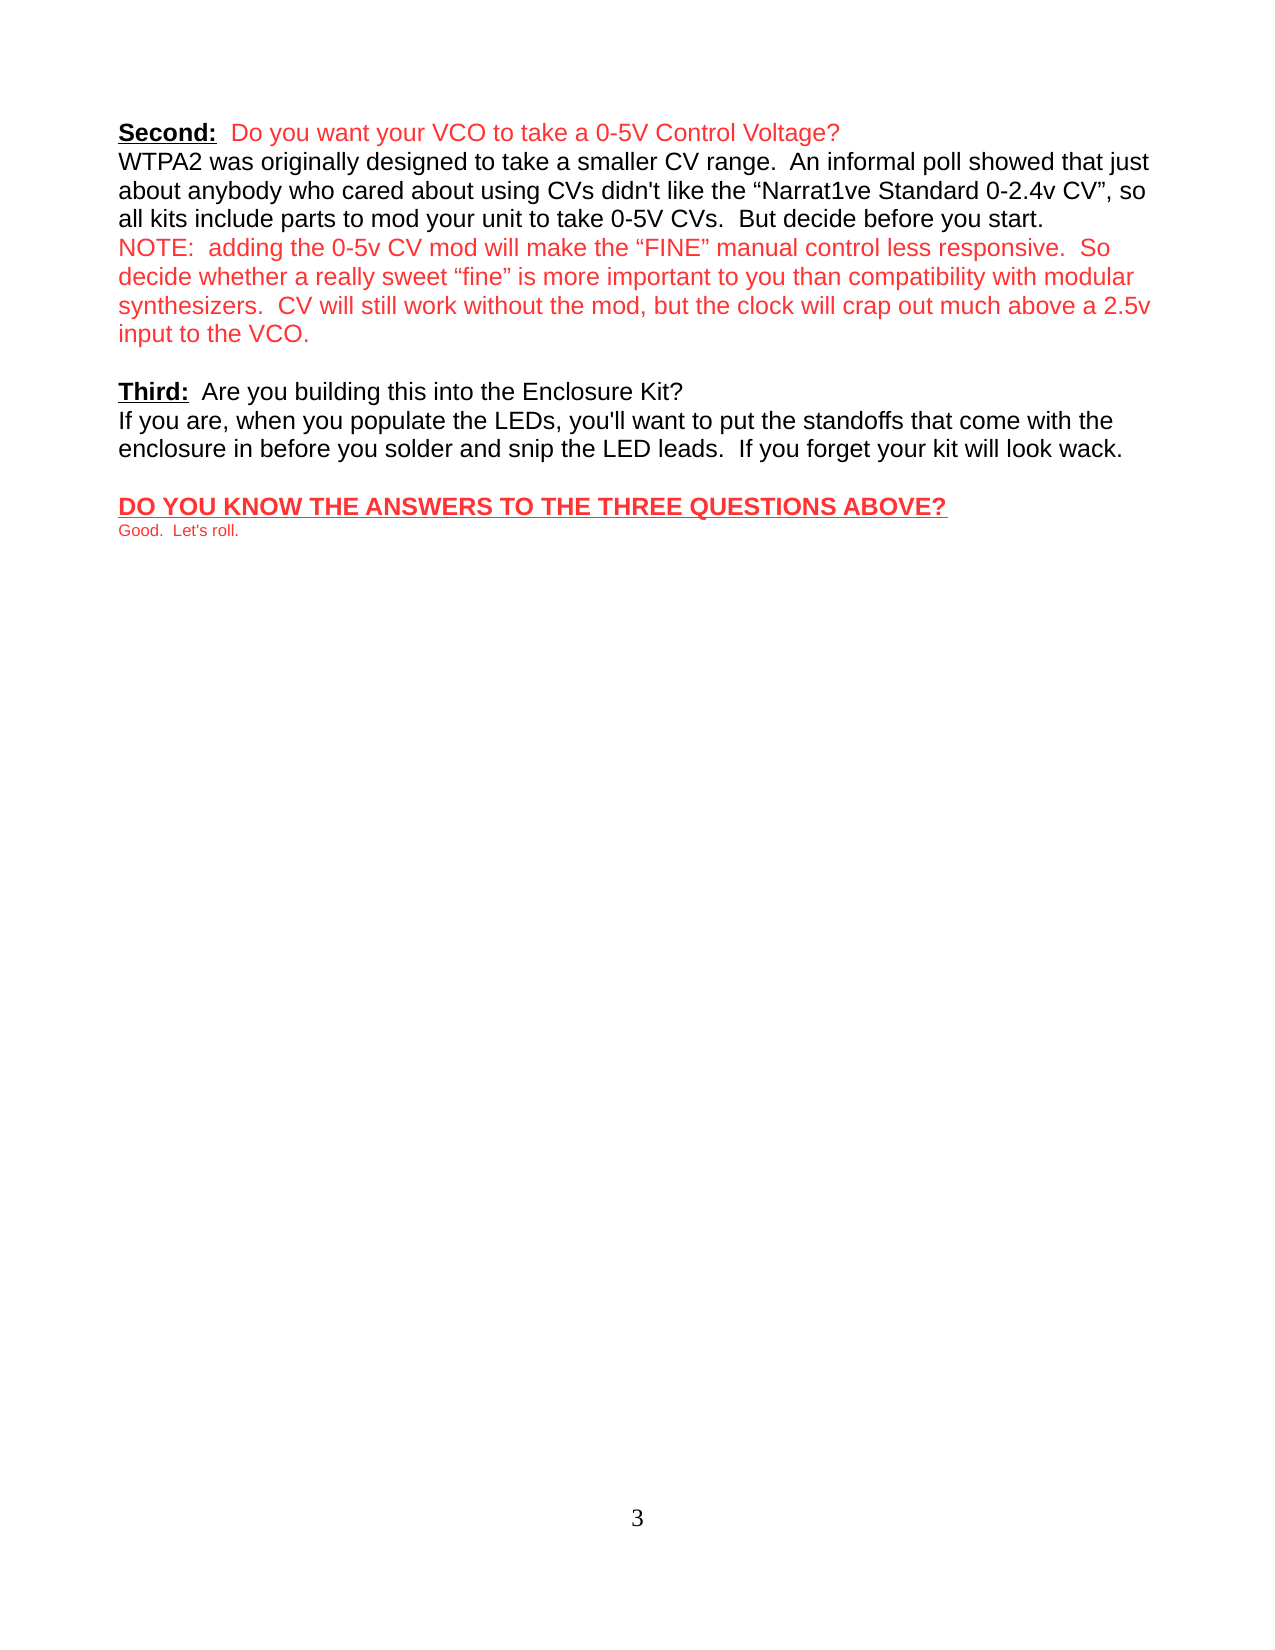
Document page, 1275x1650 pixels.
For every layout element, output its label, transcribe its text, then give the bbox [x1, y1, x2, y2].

text Second: Do you want your VCO to take a 0-5V Control Voltage? [118, 118, 1157, 147]
text DO YOU KNOW THE ANSWERS TO THE THREE QUESTIONS ABOVE? [118, 492, 1157, 521]
text NOTE: adding the 0-5v CV mod will make the “FINE” manual control less responsive. So decide whether a really sweet “fine” is more important to you than compatibility with modular synthesizers. CV will still work without the mod, but the clock will crap out much above a 2.5v input to the VCO. [118, 233, 1157, 348]
text Good. Let's roll. [118, 521, 1157, 540]
text If you are, when you populate the LEDs, you'll want to put the standoffs that come with the enclosure in before you solder and snip the LED leads. If you forget your kit will look wack. [118, 406, 1157, 463]
text Third: Are you building this into the Enclosure Kit? [118, 377, 1157, 406]
text WTPA2 was originally designed to take a smaller CV range. An informal poll showed that just about anybody who cared about using CVs didn't like the “Narrat1ve Standard 0-2.4v CV”, so all kits include parts to mod your unit to take 0-5V CVs. But decide before you start. [118, 147, 1157, 233]
